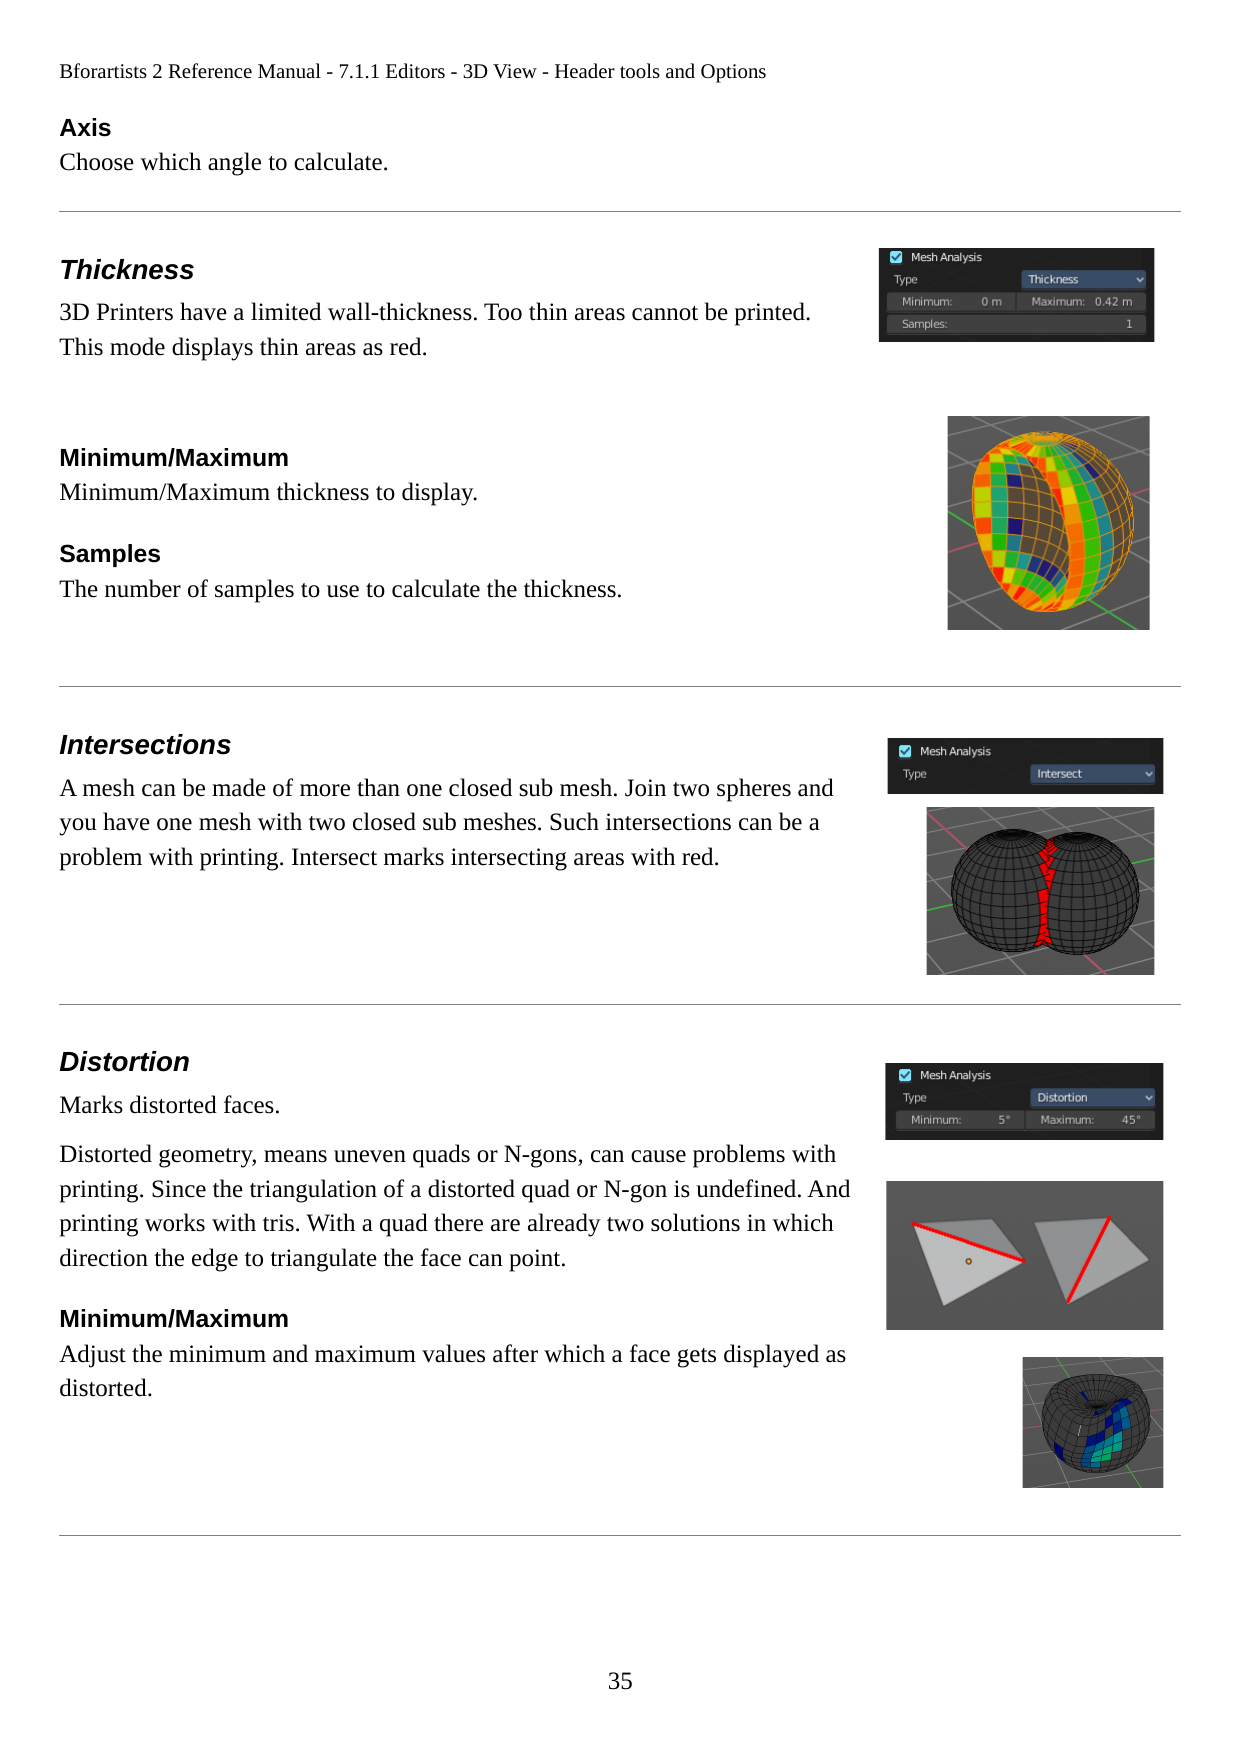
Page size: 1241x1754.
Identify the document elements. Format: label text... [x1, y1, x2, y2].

subtitle Minimum/Maximum [59, 1304, 1181, 1333]
subtitle Thickness [59, 253, 878, 285]
text Minimum/Maximum thickness to display. [59, 477, 947, 506]
picture [926, 807, 1155, 975]
picture [878, 248, 1155, 342]
subtitle Axis [59, 113, 1181, 141]
picture [885, 1063, 1164, 1140]
text Adjust the minimum and maximum values after which a face gets displayed as distorted. [59, 1339, 1181, 1402]
subtitle Intersections [59, 728, 1181, 760]
text [1150, 477, 1181, 506]
subtitle Minimum/Maximum [59, 443, 947, 471]
subtitle [1150, 443, 1181, 471]
picture [887, 738, 1164, 794]
picture [1022, 1357, 1164, 1488]
text A mesh can be made of more than one closed sub mesh. Join two spheres and you have one mesh with two closed sub meshes. Such intersections can be a problem with printing. Intersect marks intersecting areas with red. [59, 773, 1181, 871]
text [1164, 1090, 1181, 1119]
text Distorted geometry, means uneven quads or N-gons, can cause problems with printing. Since the triangulation of a distorted quad or N-gon is undefined. And printing works with tris. With a quad there are already two solutions in which direction the edge to triangulate the face can point. [59, 1139, 1181, 1271]
picture [947, 416, 1150, 630]
text The number of samples to use to calculate the thickness. [59, 574, 947, 602]
text 3D Printers have a limited wall-thickness. Too thin areas cannot be printed. This mode displays thin areas as red. [59, 297, 1181, 361]
text Choose which angle to calculate. [59, 147, 1181, 176]
picture [886, 1181, 1164, 1330]
text Marks distorted faces. [59, 1090, 885, 1119]
subtitle [1150, 539, 1181, 567]
subtitle Distortion [59, 1046, 1181, 1078]
subtitle [1155, 253, 1181, 285]
subtitle Samples [59, 539, 947, 567]
